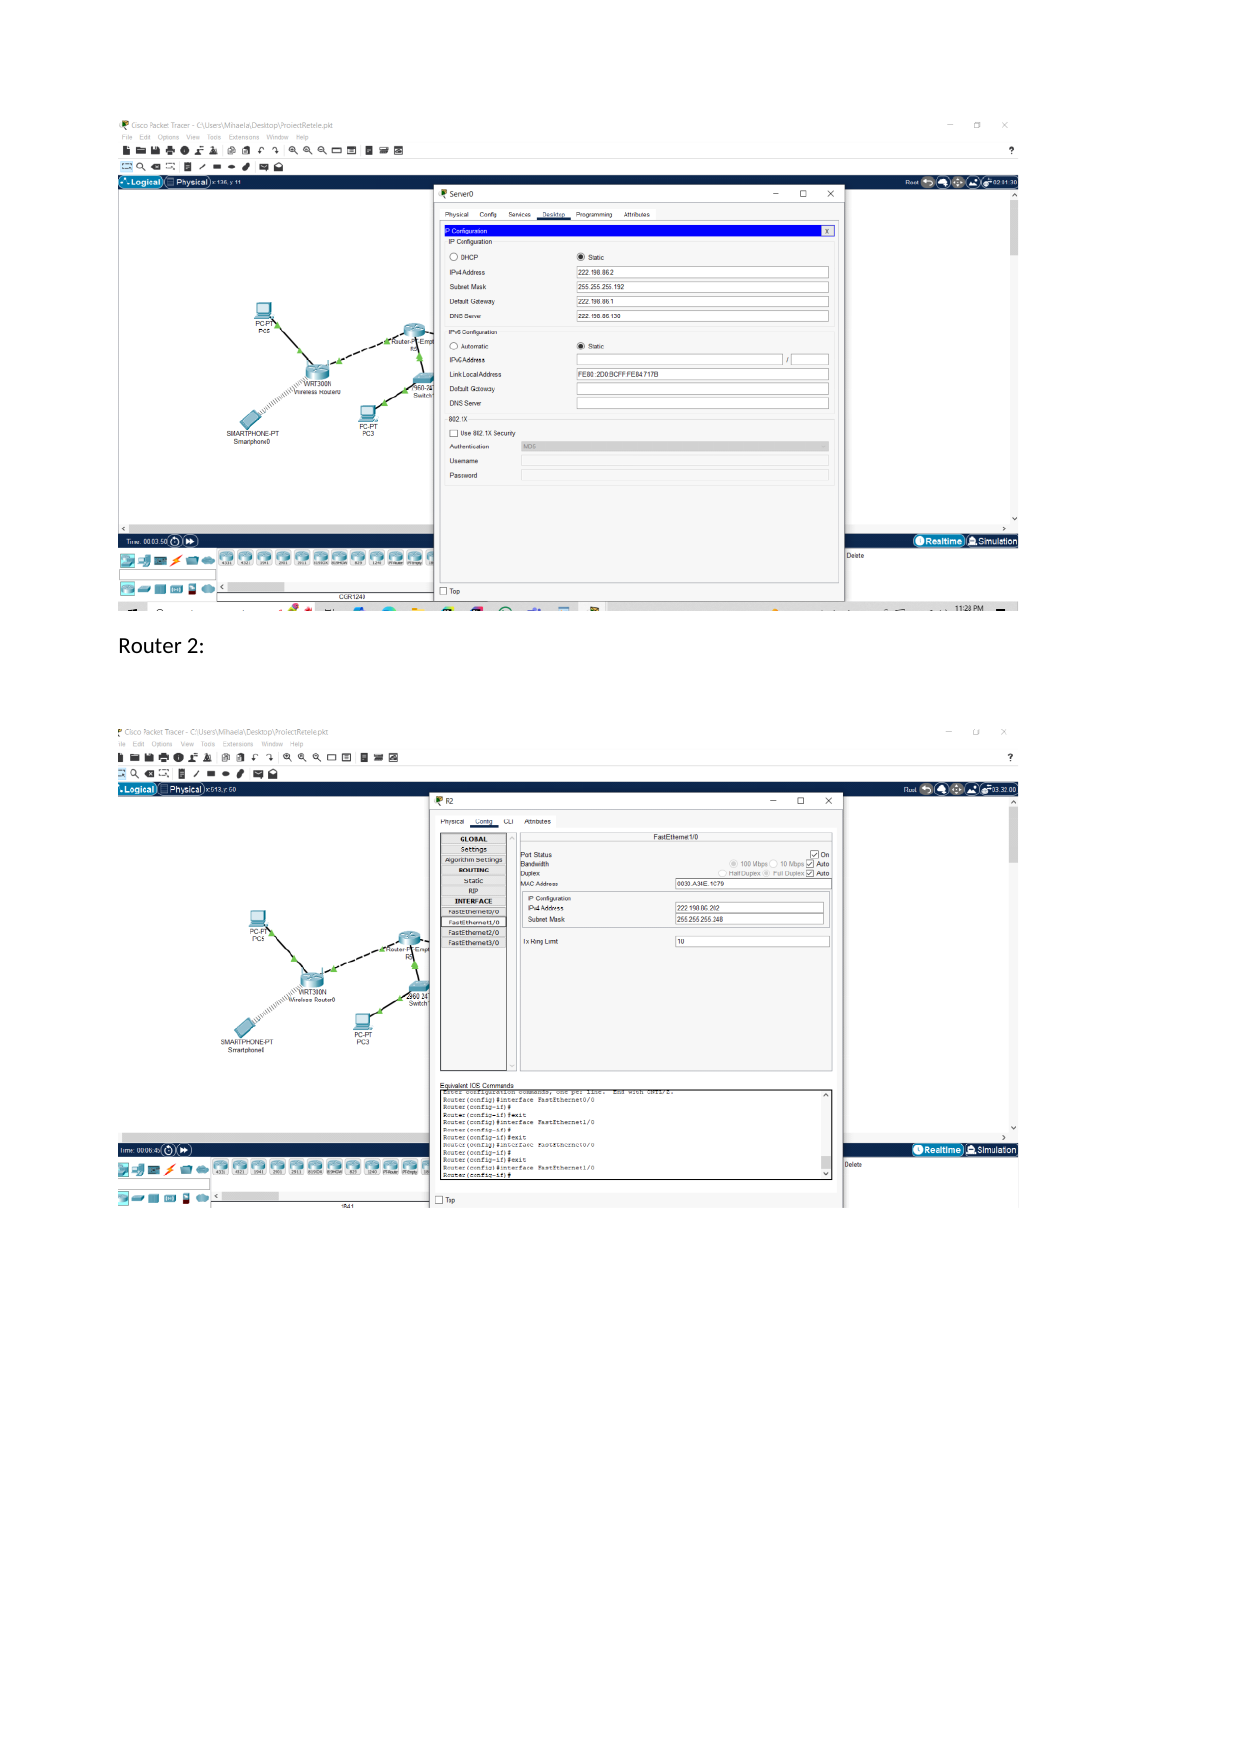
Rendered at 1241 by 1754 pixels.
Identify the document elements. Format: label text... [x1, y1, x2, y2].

text Router 2: [118, 631, 1122, 659]
